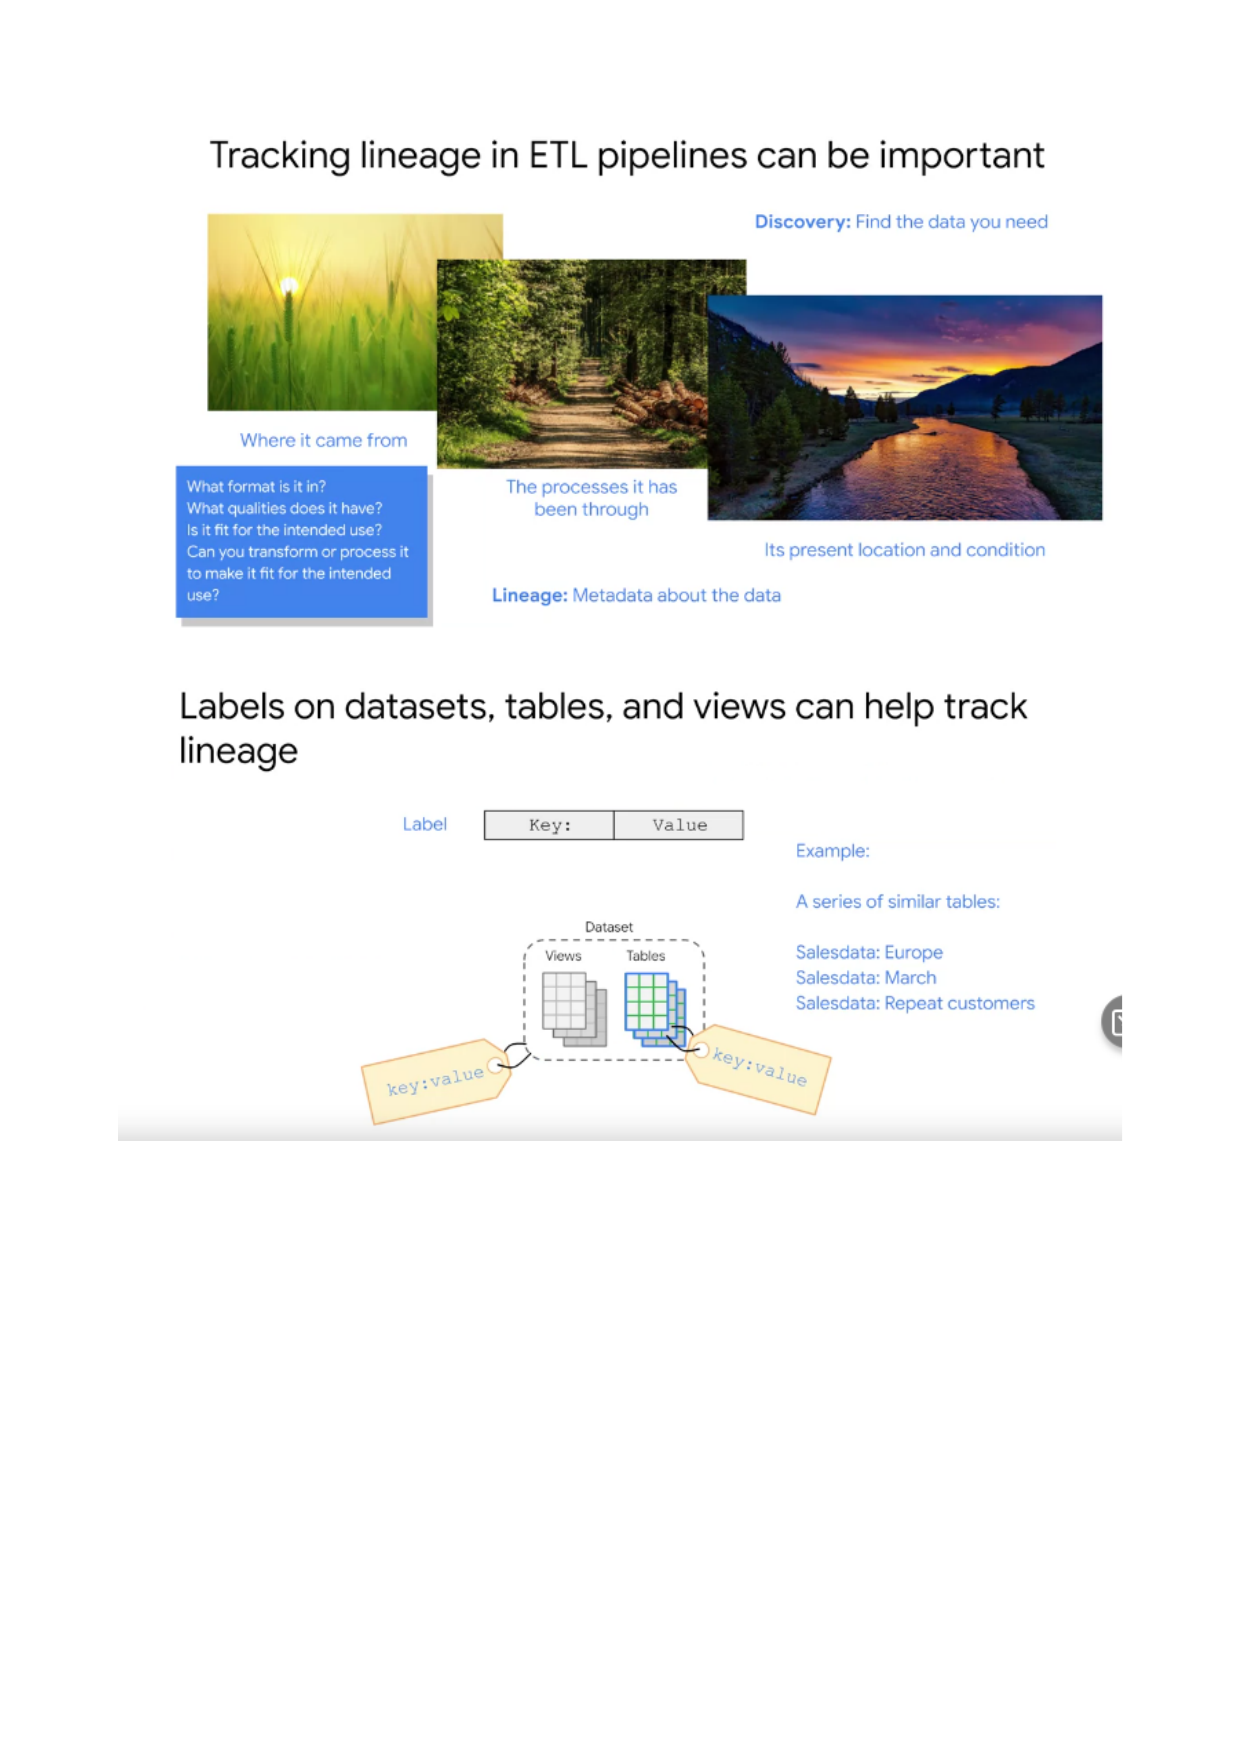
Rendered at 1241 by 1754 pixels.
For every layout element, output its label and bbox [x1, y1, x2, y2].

picture [118, 668, 1123, 1141]
picture [118, 118, 1123, 640]
